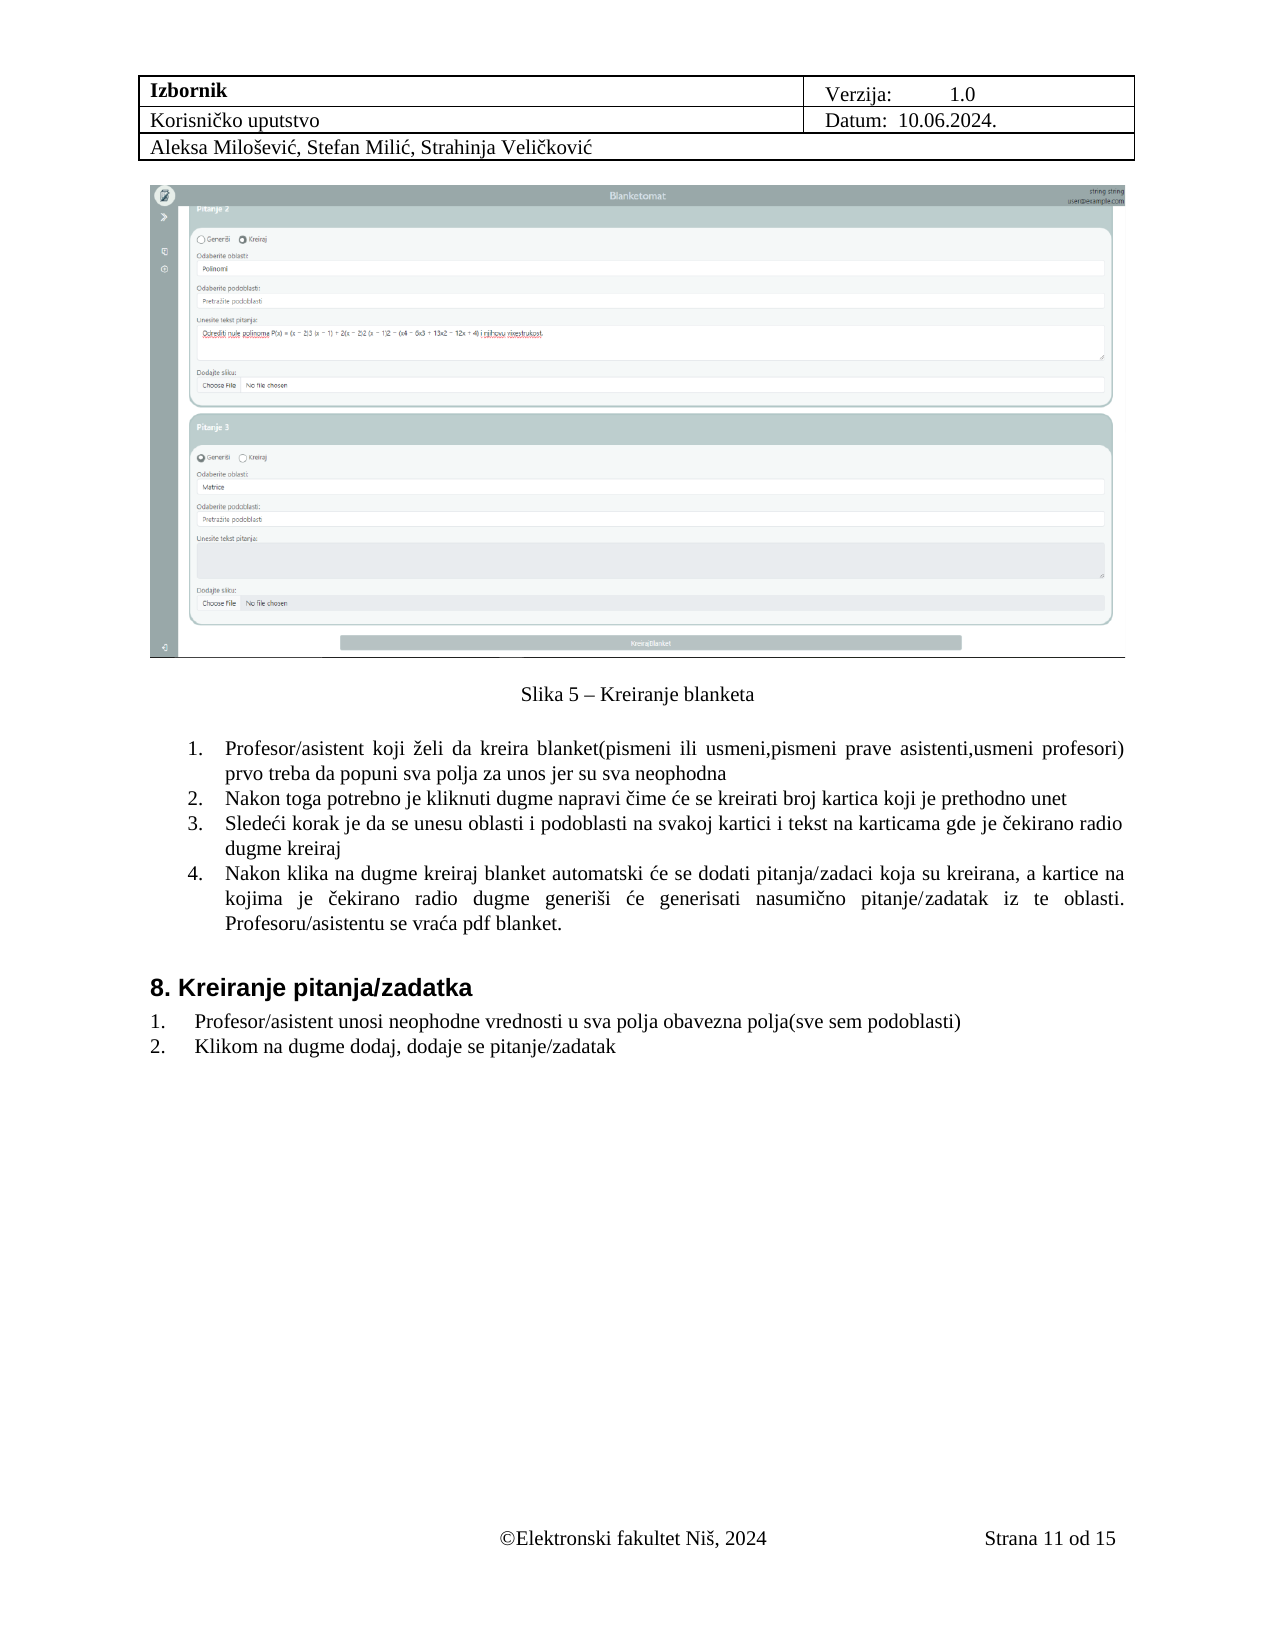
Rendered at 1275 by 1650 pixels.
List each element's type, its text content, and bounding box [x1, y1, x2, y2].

list Sledeći korak je da se unesu oblasti i podoblasti na svakoj kartici i tekst na karticama gde je čekirano radio dugme kreiraj [187, 810, 1125, 860]
picture [150, 185, 1125, 658]
list Nakon toga potrebno je kliknuti dugme napravi čime će se kreirati broj kartica koji je prethodno unet [187, 785, 1125, 810]
list Profesor/asistent unosi neophodne vrednosti u sva polja obavezna polja(sve sem podoblasti) [150, 1008, 1125, 1033]
text Slika 5 – Kreiranje blanketa [150, 681, 1125, 706]
list Klikom na dugme dodaj, dodaje se pitanje/zadatak [150, 1033, 1125, 1058]
list Nakon klika na dugme kreiraj blanket automatski će se dodati pitanja/zadaci koja su kreirana, a kartice na kojima je čekirano radio dugme generiši će generisati nasumično pitanje/zadatak iz te oblasti. Profesoru/asistentu se vraća pdf blanket. [187, 860, 1125, 935]
subtitle 8. Kreiranje pitanja/zadatka [150, 973, 1125, 1001]
list Profesor/asistent koji želi da kreira blanket(pismeni ili usmeni,pismeni prave asistenti,usmeni profesori) prvo treba da popuni sva polja za unos jer su sva neophodna [187, 735, 1125, 785]
